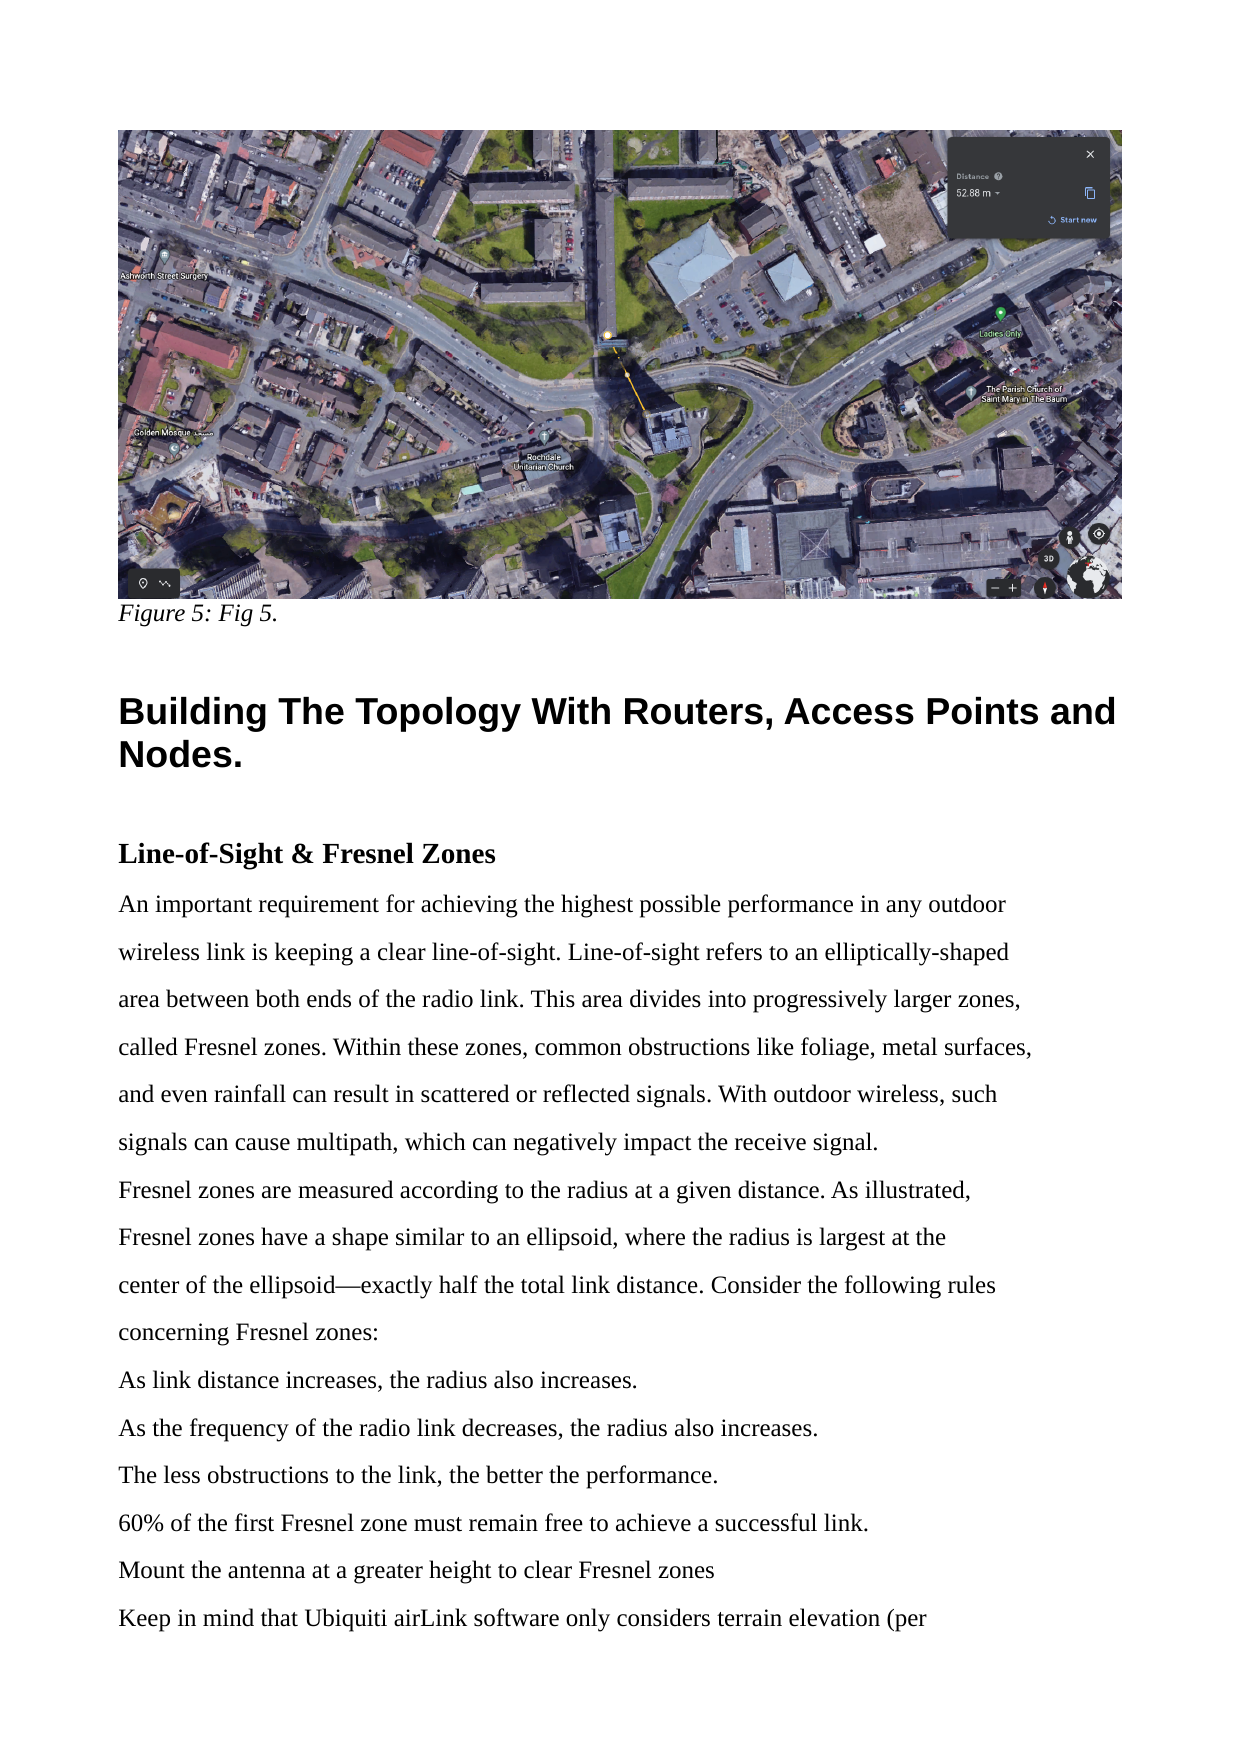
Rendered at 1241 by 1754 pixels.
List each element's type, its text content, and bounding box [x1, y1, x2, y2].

text Fresnel zones are measured according to the radius at a given distance. As illustrated, [118, 1175, 1122, 1203]
text The less obstructions to the link, the better the performance. [118, 1460, 1122, 1489]
text signals can cause multipath, which can negatively impact the receive signal. [118, 1127, 1122, 1156]
picture [118, 130, 1122, 599]
text area between both ends of the radio link. This area divides into progressively larger zones, [118, 984, 1122, 1013]
text Figure 5: Fig 5. [118, 599, 1122, 627]
text wireless link is keeping a clear line-of-sight. Line-of-sight refers to an elliptically-shaped [118, 937, 1122, 965]
text called Fresnel zones. Within these zones, common obstructions like foliage, metal surfaces, [118, 1032, 1122, 1061]
text concerning Fresnel zones: [118, 1317, 1122, 1346]
text and even rainfall can result in scattered or reflected signals. With outdoor wireless, such [118, 1079, 1122, 1108]
text Line-of-Sight & Fresnel Zones [118, 836, 1122, 869]
text As the frequency of the radio link decreases, the radius also increases. [118, 1413, 1122, 1441]
text Fresnel zones have a shape similar to an ellipsoid, where the radius is largest at the [118, 1222, 1122, 1251]
text 60% of the first Fresnel zone must remain free to achieve a successful link. [118, 1508, 1122, 1537]
subtitle Building The Topology With Routers, Access Points and Nodes. [118, 689, 1122, 776]
text An important requirement for achieving the highest possible performance in any outdoor [118, 889, 1122, 918]
text Mount the antenna at a greater height to clear Fresnel zones [118, 1556, 1122, 1584]
text As link distance increases, the radius also increases. [118, 1365, 1122, 1394]
text center of the ellipsoid—exactly half the total link distance. Consider the following rules [118, 1270, 1122, 1299]
text Keep in mind that Ubiquiti airLink software only considers terrain elevation (per [118, 1603, 1122, 1632]
